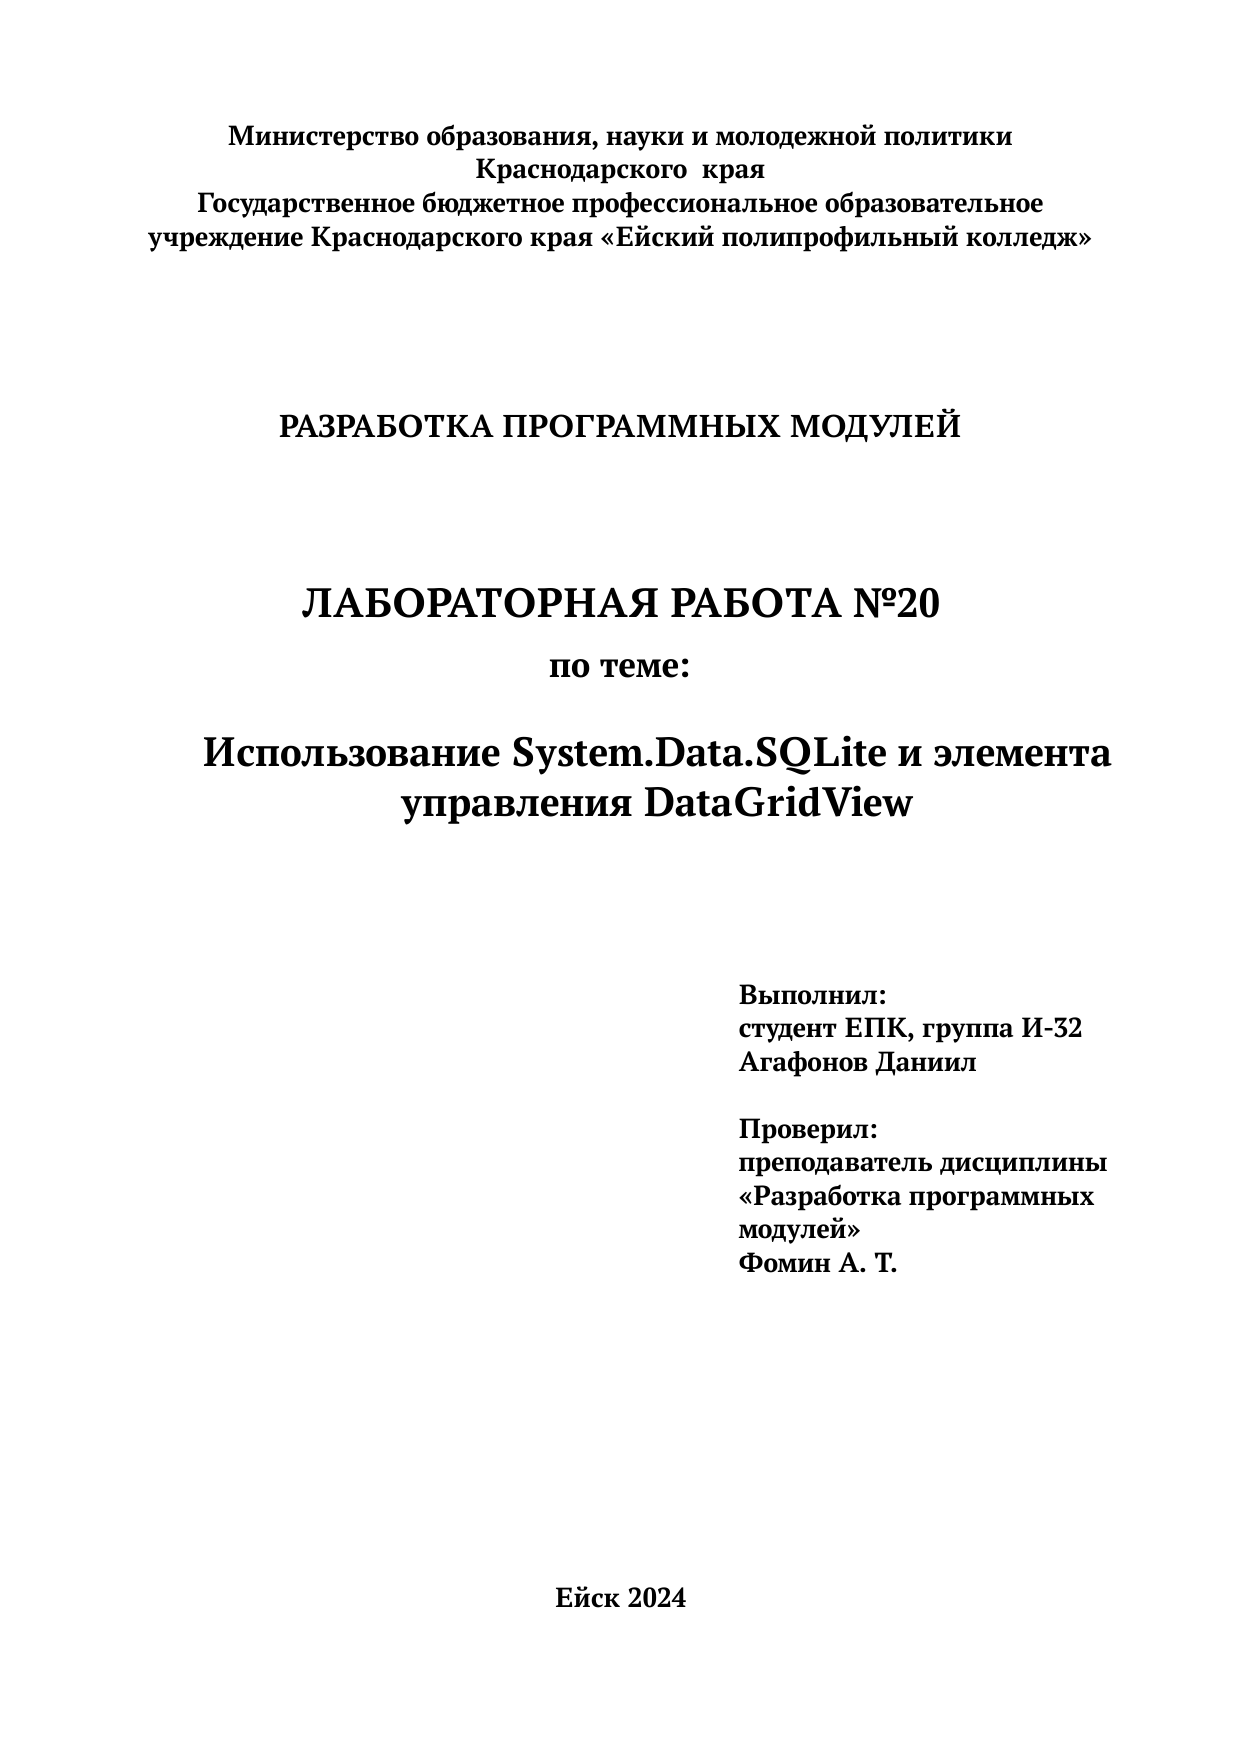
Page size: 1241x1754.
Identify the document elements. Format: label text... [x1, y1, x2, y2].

text Краснодарского края [118, 152, 1122, 185]
text Министерство образования, науки и молодежной политики [118, 118, 1122, 152]
text студент ЕПК, группа И-32 [738, 1010, 1122, 1044]
text Выполнил: [738, 977, 1122, 1010]
text Ейск 2024 [118, 1581, 1122, 1614]
text по теме: [118, 642, 1122, 686]
text Агафонов Даниил [738, 1044, 1122, 1077]
text ЛАБОРАТОРНАЯ РАБОТА №20 [118, 577, 1122, 627]
text Проверил: [738, 1111, 1122, 1144]
text Фомин А. Т. [738, 1245, 1122, 1279]
text Государственное бюджетное профессиональное образовательное учреждение Краснодарского края «Ейский полипрофильный колледж» [118, 185, 1122, 252]
text РАЗРАБОТКА ПРОГРАММНЫХ МОДУЛЕЙ [118, 406, 1122, 445]
text преподаватель дисциплины «Разработка программных модулей» [738, 1144, 1122, 1245]
text Использование System.Data.SQLite и элемента управления DataGridView [192, 726, 1122, 825]
